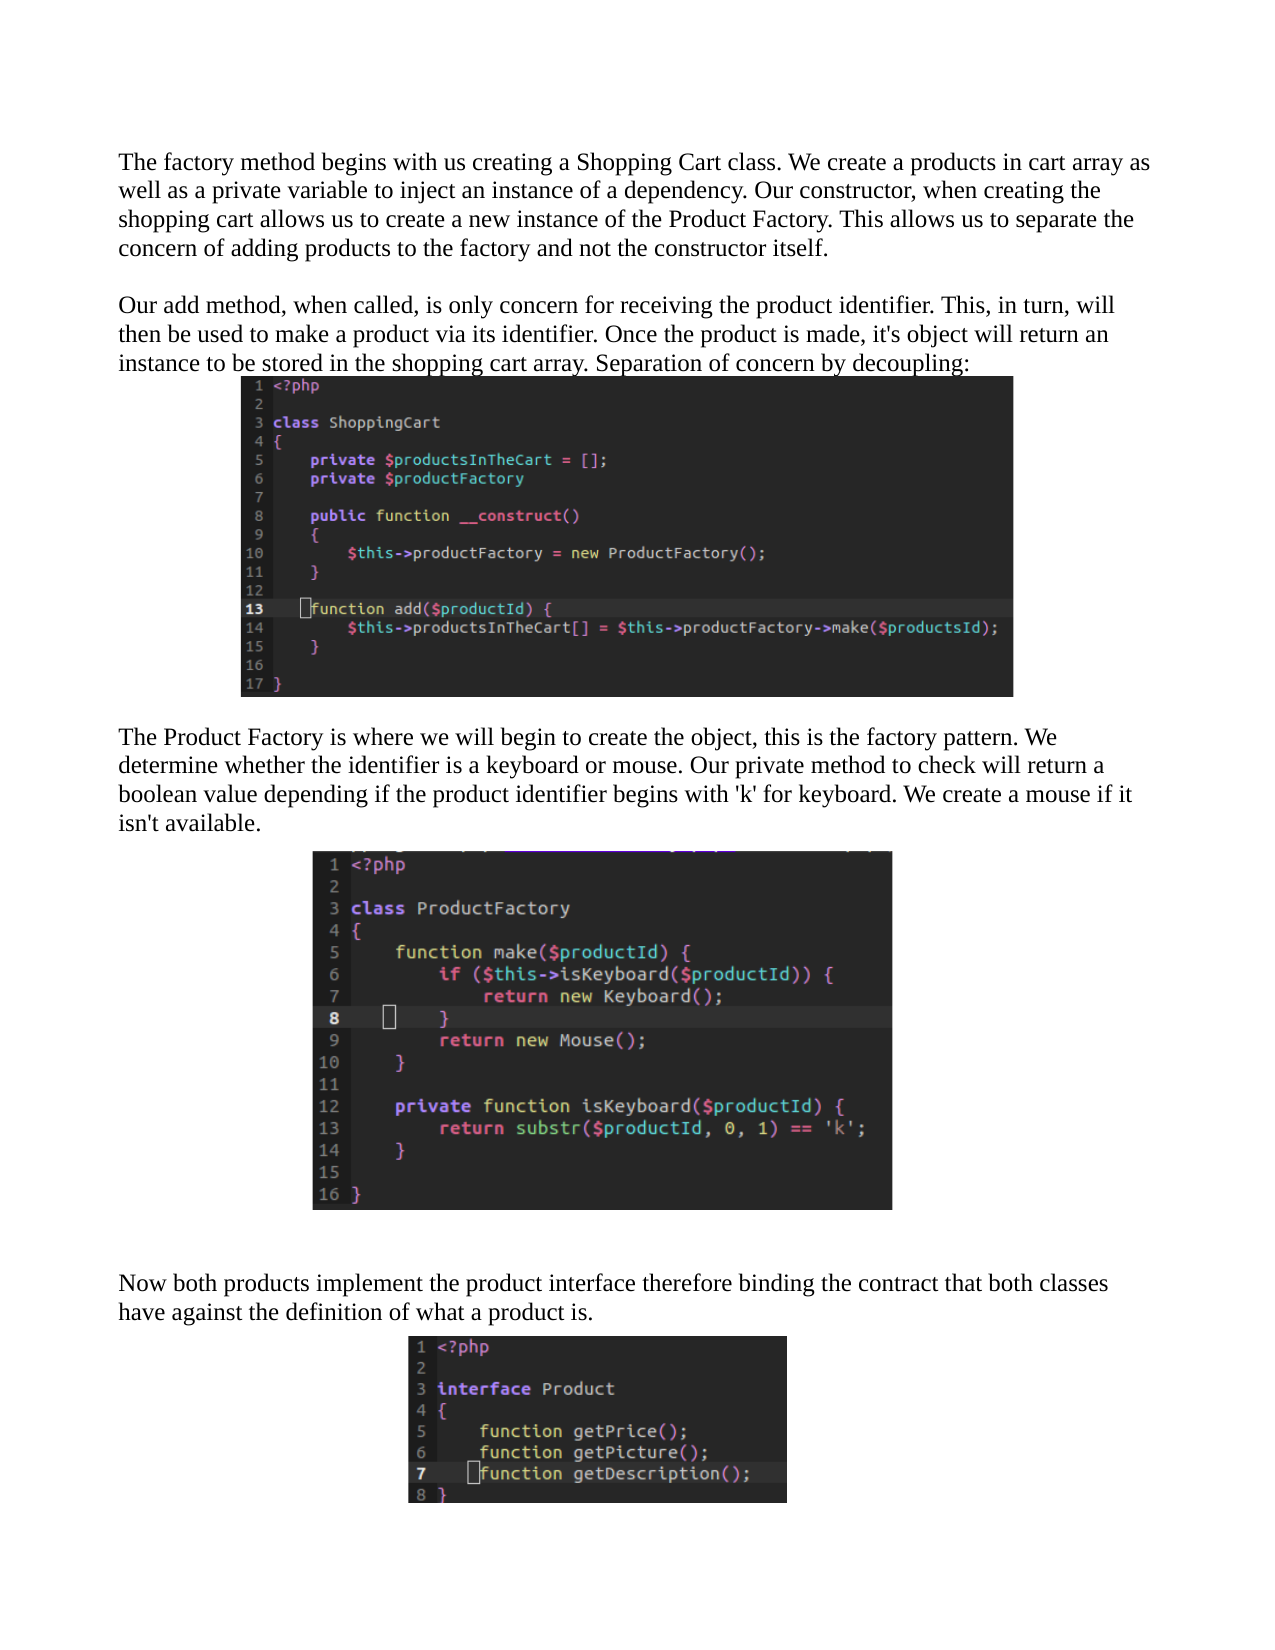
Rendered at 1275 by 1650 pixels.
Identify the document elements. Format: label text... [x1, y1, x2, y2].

text The Product Factory is where we will begin to create the object, this is the factory pattern. We determine whether the identifier is a keyboard or mouse. Our private method to check will return a boolean value depending if the product identifier begins with 'k' for keyboard. We create a mouse if it isn't available. [118, 722, 1157, 837]
text The factory method begins with us creating a Shopping Cart class. We create a products in cart array as well as a private variable to inject an instance of a dependency. Our constructor, when creating the shopping cart allows us to create a new instance of the Product Factory. This allows us to separate the concern of adding products to the factory and not the constructor itself. [118, 147, 1157, 262]
picture [240, 376, 1014, 697]
picture [408, 1336, 787, 1503]
text Now both products implement the product interface therefore binding the contract that both classes have against the definition of what a product is. [118, 1268, 1157, 1326]
picture [312, 851, 893, 1210]
text Our add method, when called, is only concern for receiving the product identifier. This, in turn, will then be used to make a product via its identifier. Once the product is made, it's object will return an instance to be stored in the shopping cart array. Separation of concern by decoupling: [118, 291, 1157, 377]
